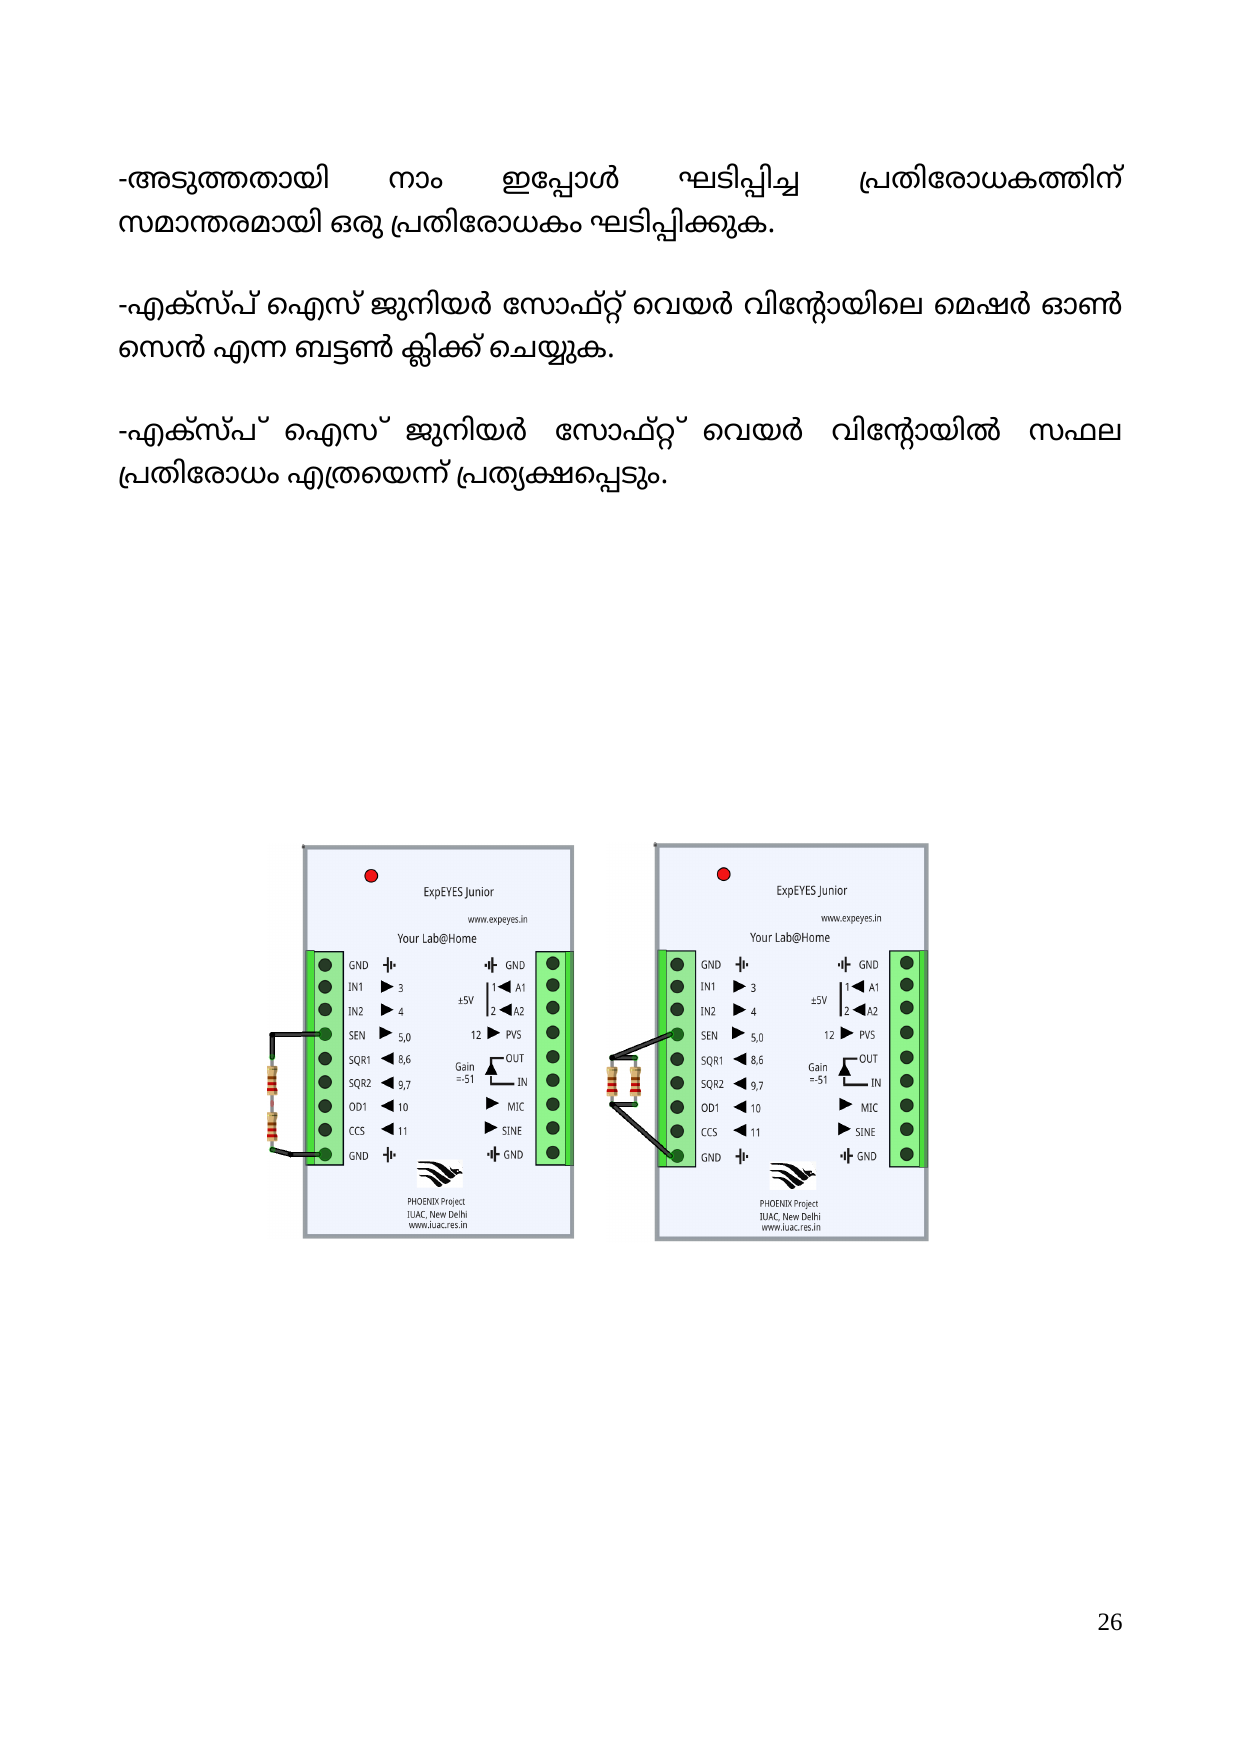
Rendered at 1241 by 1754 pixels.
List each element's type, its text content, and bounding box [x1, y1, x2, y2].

text -അടുത്തതായി നാം ഇപ്പോൾ ഘടിപ്പിച്ച പ്രതിരോധകത്തിന് സമാന്തരമായി ഒരു പ്രതിരോധകം ഘടിപ്പിക്കുക. [118, 158, 1122, 244]
text -എക്സ്പ് ഐസ് ജുനിയര്‍ സോഫ്റ്റ് വെയര്‍ വിന്റോയിലെ മെഷർ ഓൺ സെൻ എന്ന ബട്ടൺ ക്ലിക്ക് ചെയ്യുക. [118, 283, 1122, 369]
text -എക്സ്പ് ഐസ് ജുനിയര്‍ സോഫ്റ്റ് വെയര്‍ വിന്റോയിൽ സഫല പ്രതിരോധം എത്രയെന്ന് പ്രത്യക്ഷപ്പെടും. [118, 409, 1122, 495]
picture [606, 842, 929, 1243]
picture [267, 843, 575, 1239]
